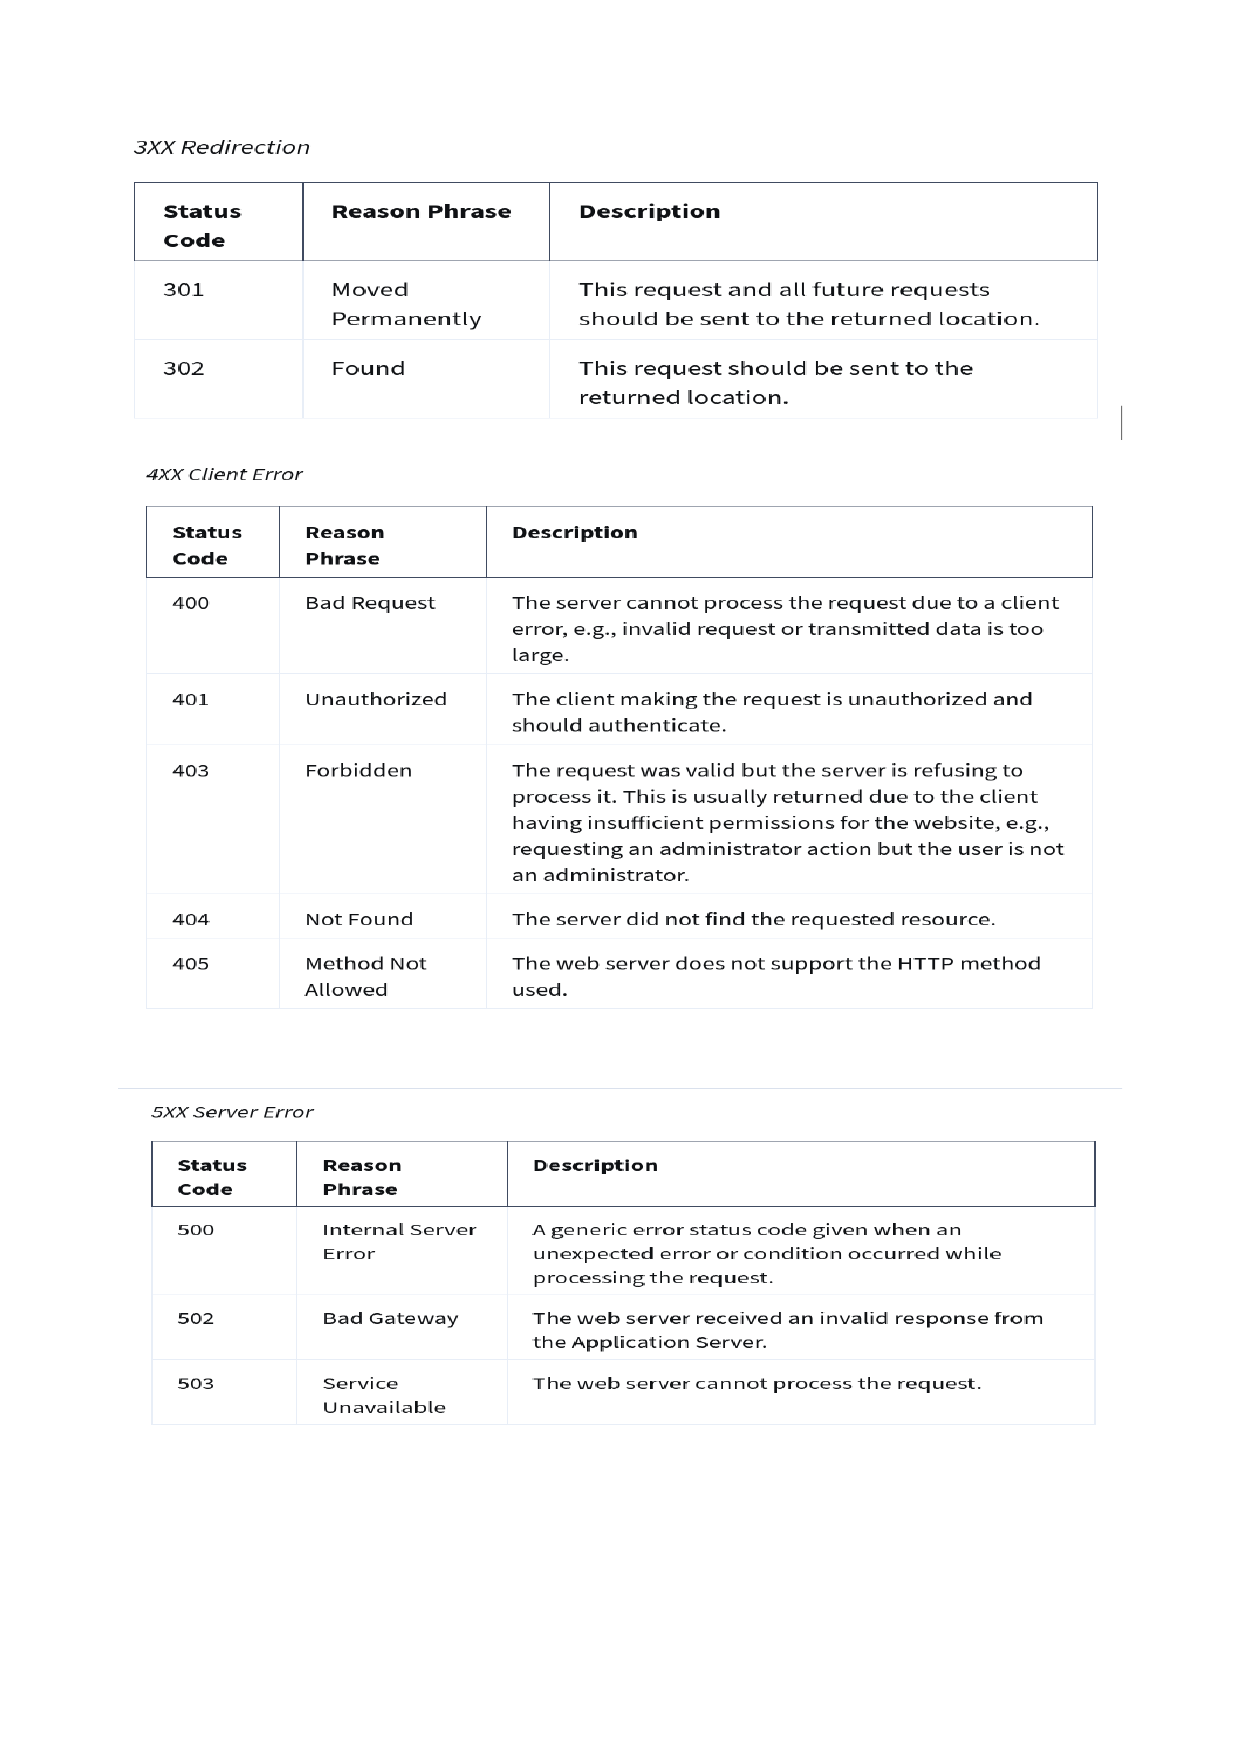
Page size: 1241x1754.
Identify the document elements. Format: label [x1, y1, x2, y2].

picture [118, 103, 1123, 440]
picture [121, 457, 1126, 1046]
picture [118, 1088, 1123, 1462]
